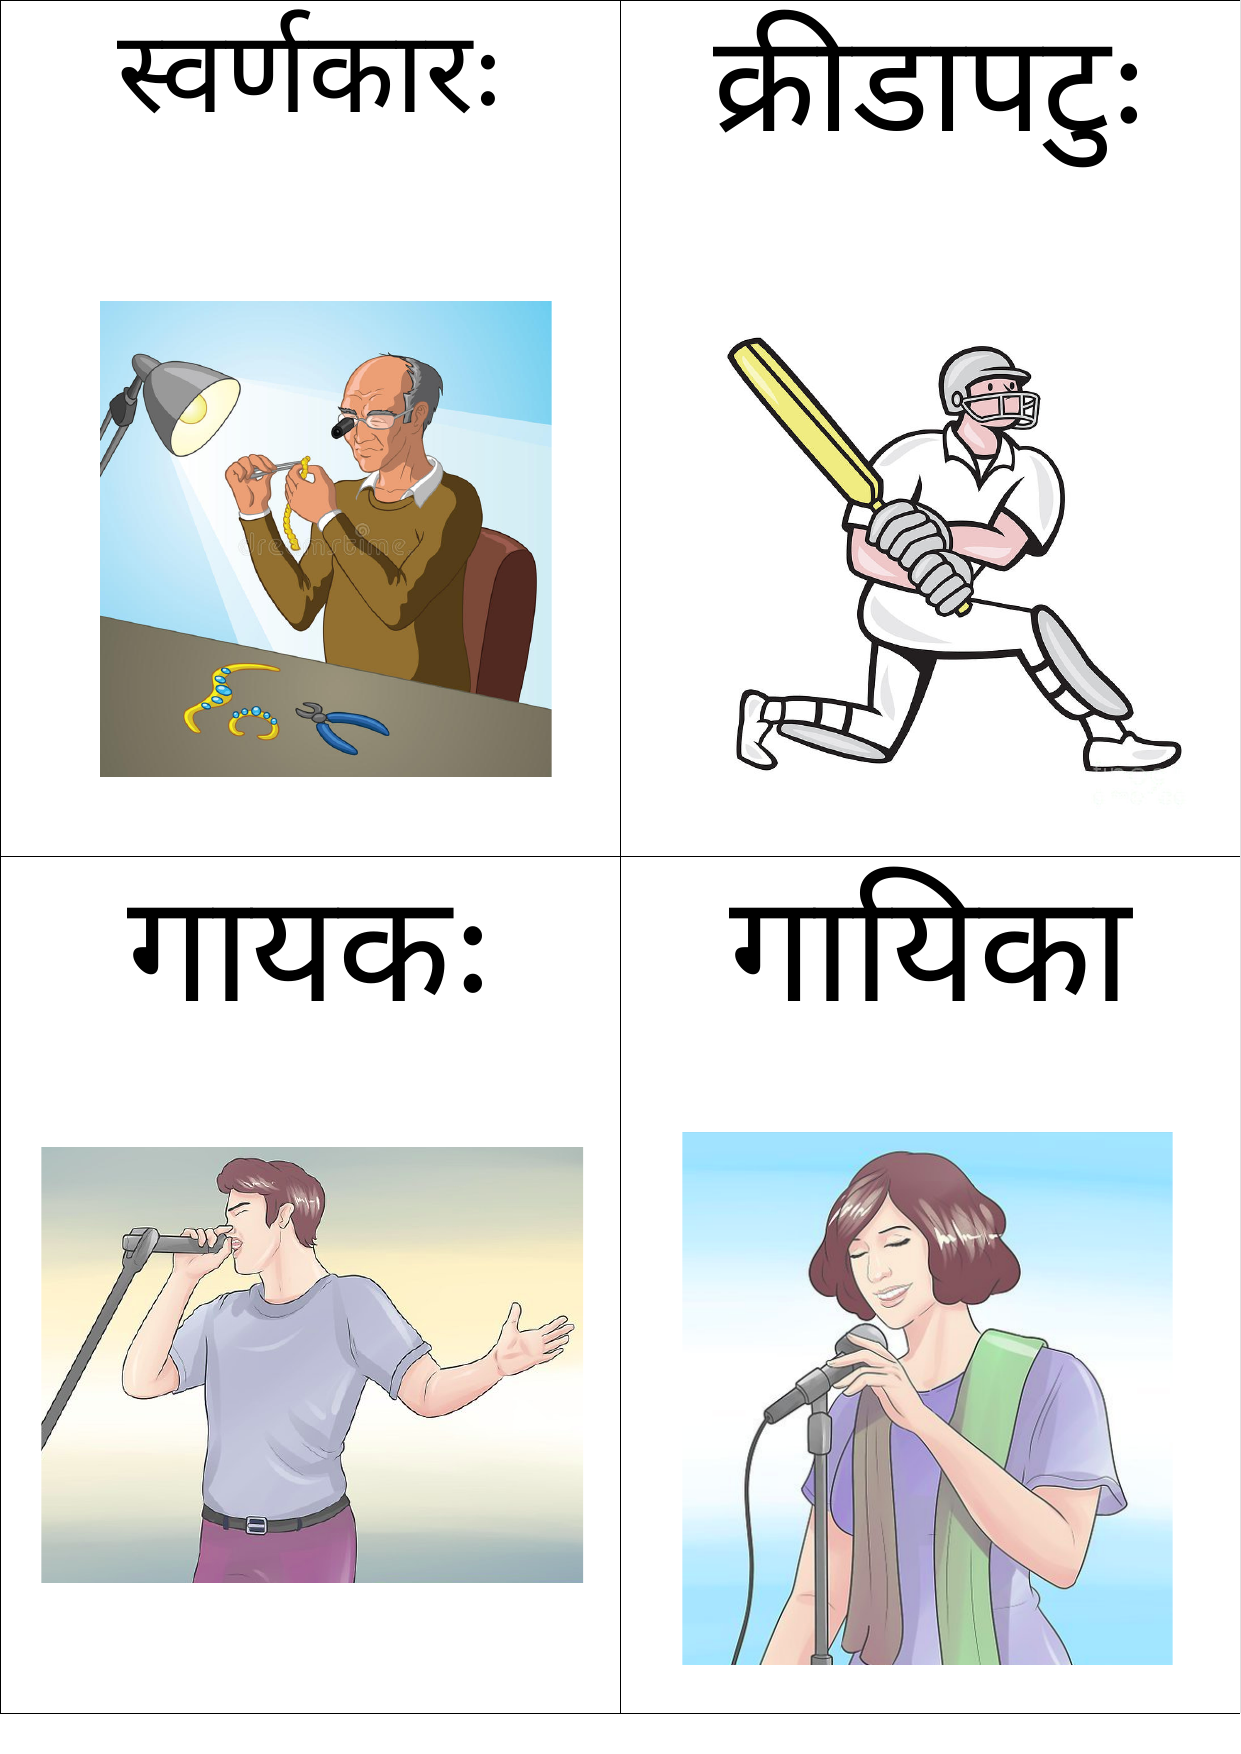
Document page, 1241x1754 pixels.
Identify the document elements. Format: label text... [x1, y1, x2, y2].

picture [643, 260, 1209, 826]
table_cell गायिका [621, 857, 1240, 1712]
table_cell गायकः [1, 857, 620, 1712]
table_cell स्वर्णकारः [1, 1, 620, 856]
table_cell क्रीडापटुः [621, 1, 1240, 856]
picture [41, 1147, 584, 1583]
picture [682, 1132, 1173, 1665]
picture [100, 301, 552, 777]
